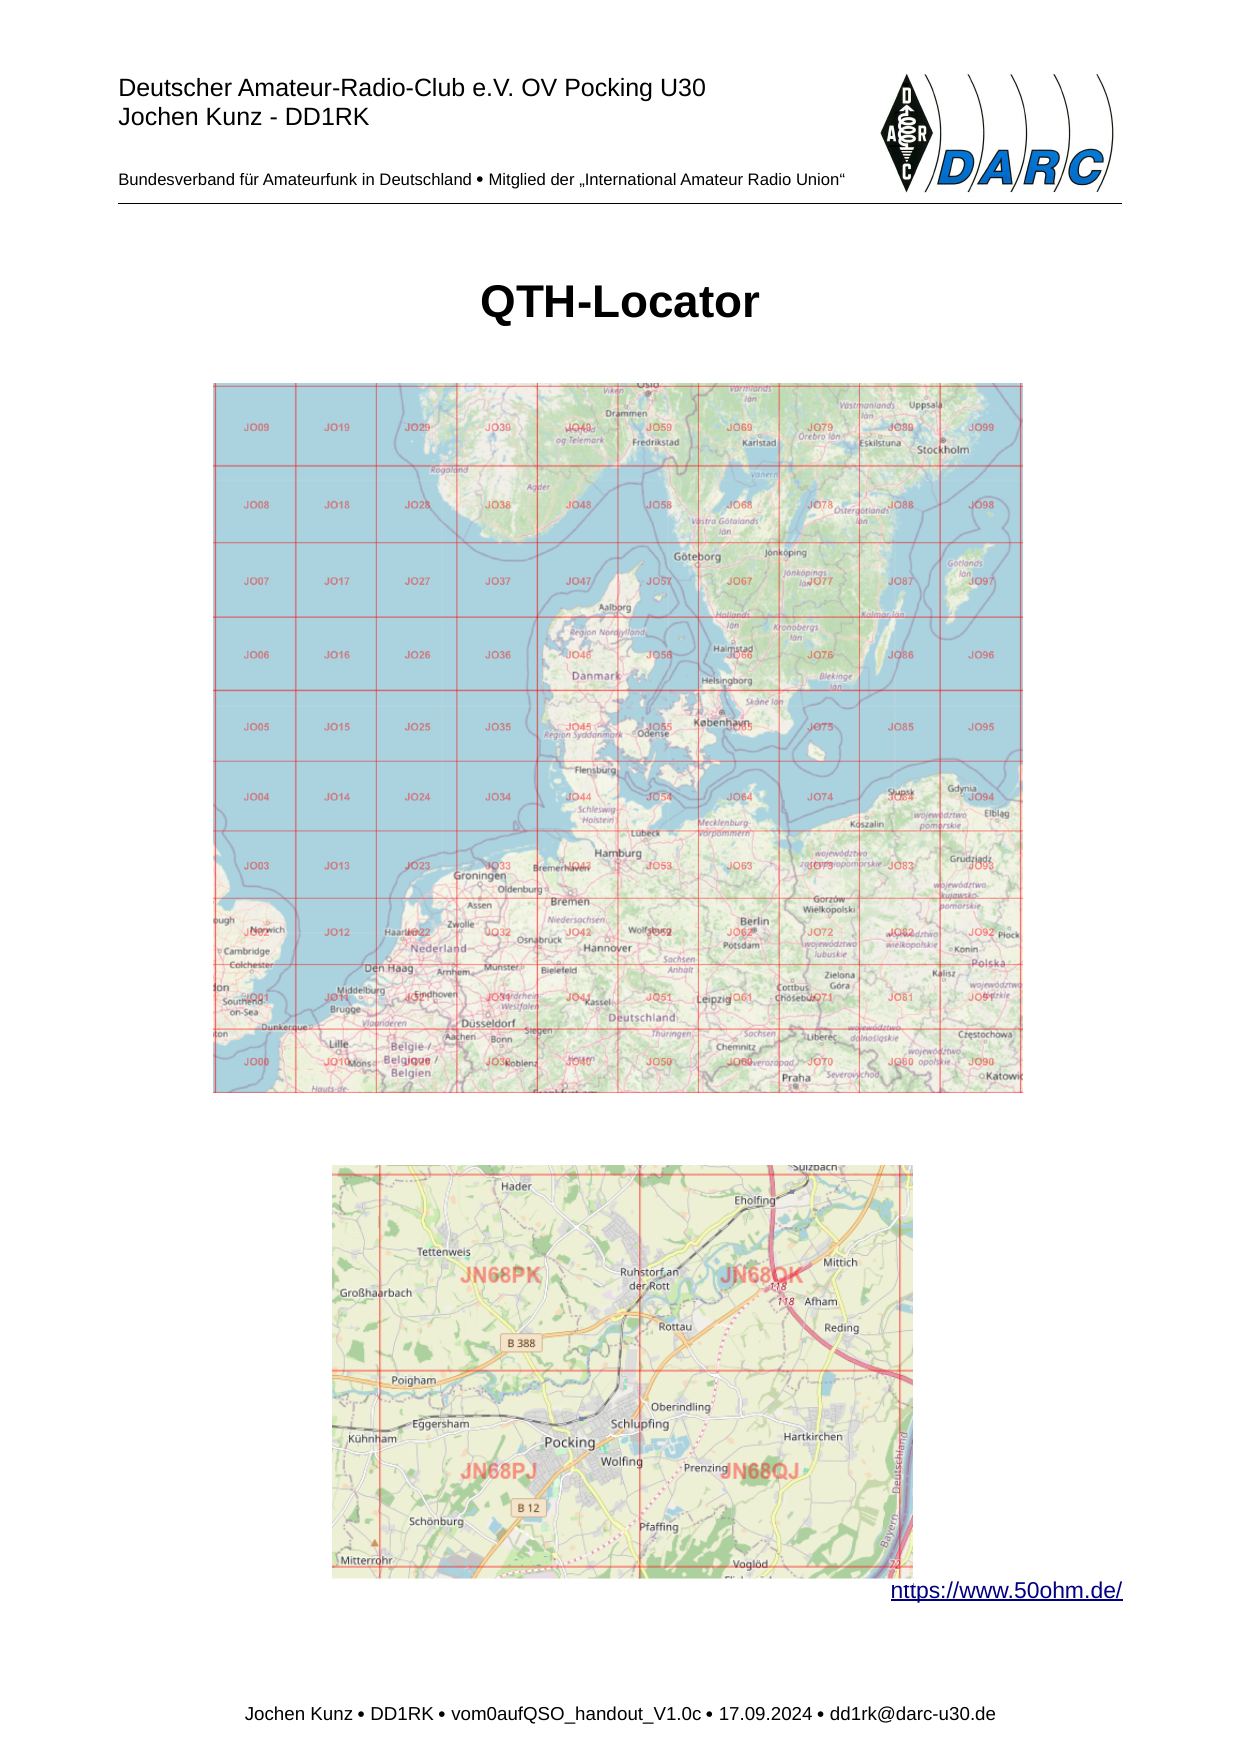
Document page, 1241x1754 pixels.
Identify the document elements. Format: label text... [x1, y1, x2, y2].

picture [332, 1165, 913, 1585]
picture [879, 71, 1115, 197]
text QTH-Locator [118, 275, 1122, 327]
picture [213, 383, 1023, 1093]
list https://www.50ohm.de/ [156, 1577, 1122, 1603]
